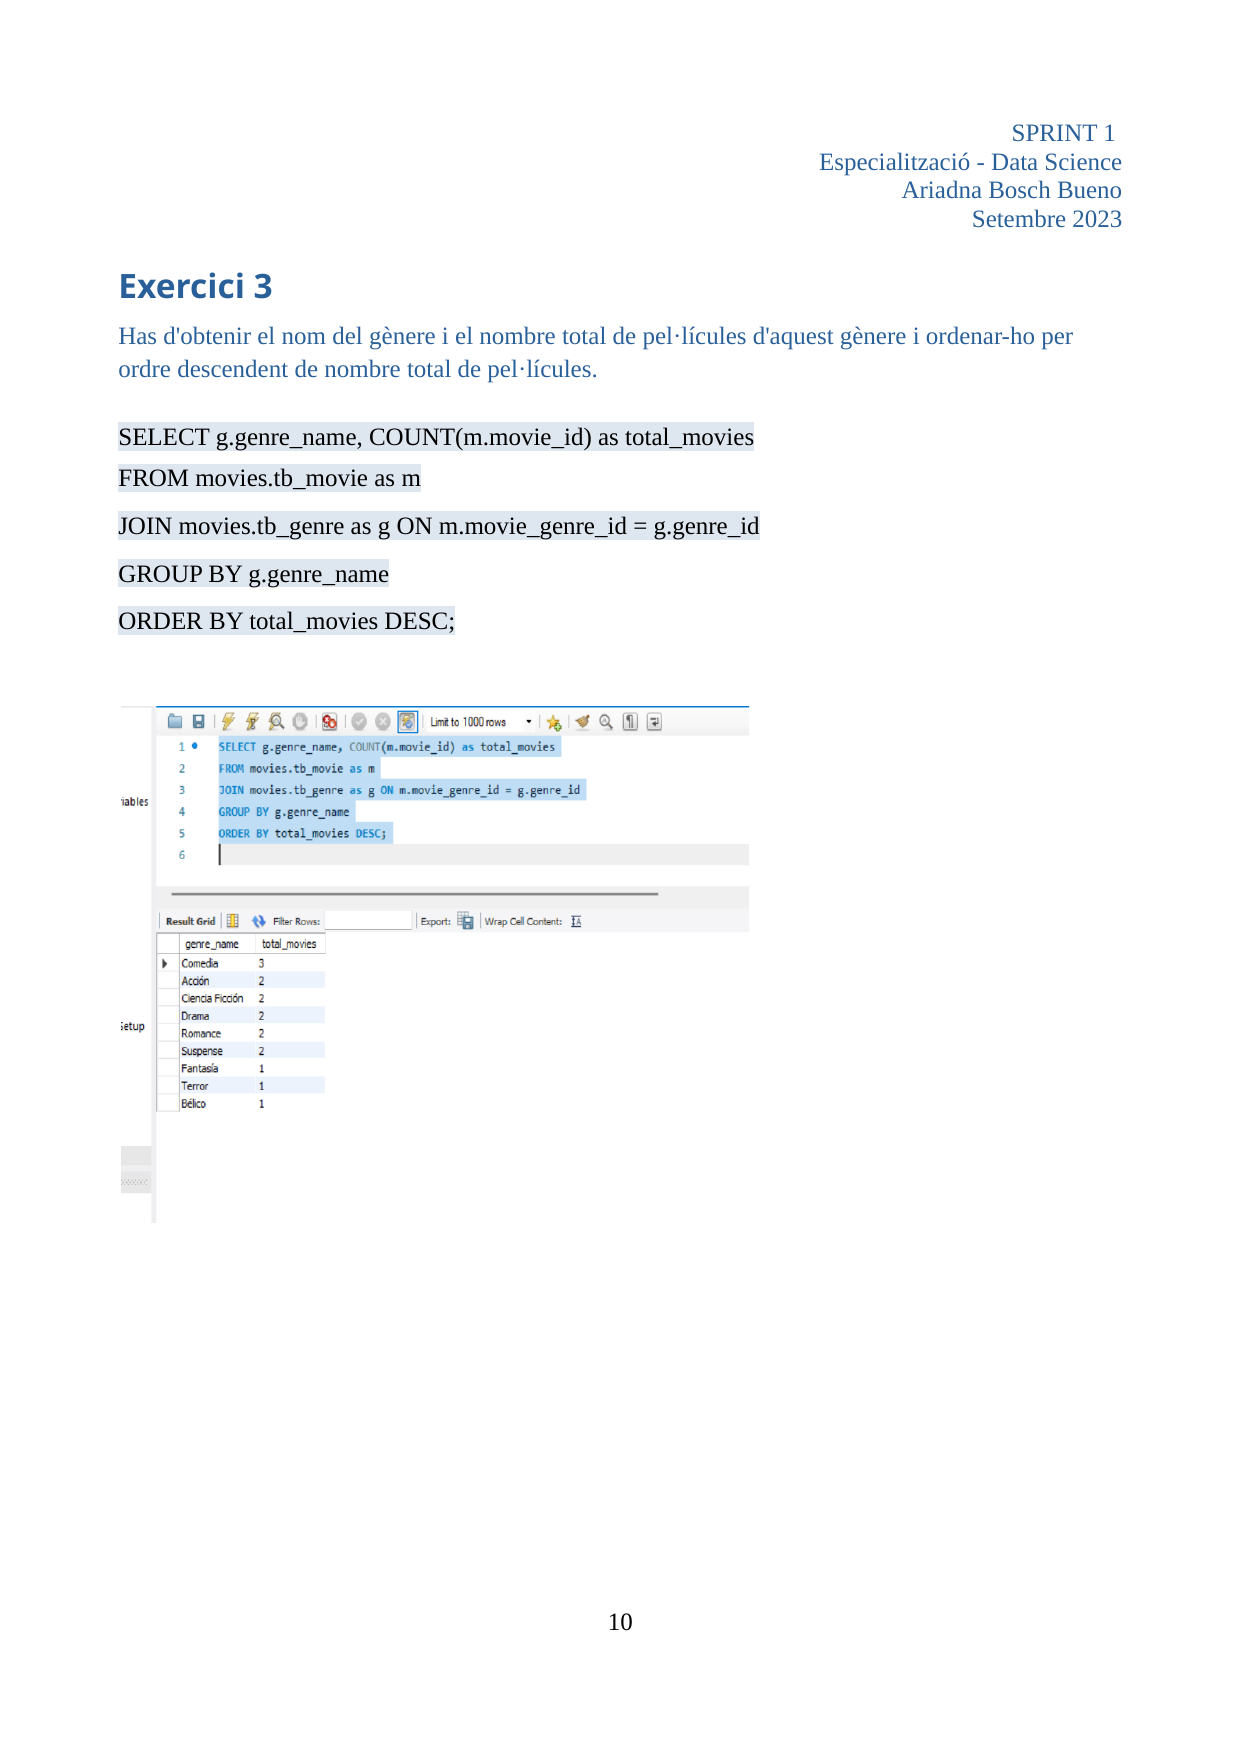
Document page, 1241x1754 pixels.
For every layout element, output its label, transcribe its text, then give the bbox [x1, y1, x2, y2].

subtitle JOIN movies.tb_genre as g ON m.movie_genre_id = g.genre_id [118, 511, 1122, 540]
subtitle ORDER BY total_movies DESC; [118, 606, 1122, 635]
subtitle Exercici 3 [118, 263, 1122, 308]
picture [121, 706, 359, 1223]
text Has d'obtenir el nom del gènere i el nombre total de pel·lícules d'aquest gènere i ordenar-ho per ordre descendent de nombre total de pel·lícules. [118, 321, 1122, 383]
subtitle FROM movies.tb_movie as m [118, 463, 1122, 492]
subtitle SELECT g.genre_name, COUNT(m.movie_id) as total_movies [118, 422, 1122, 451]
subtitle GROUP BY g.genre_name [118, 559, 1122, 587]
